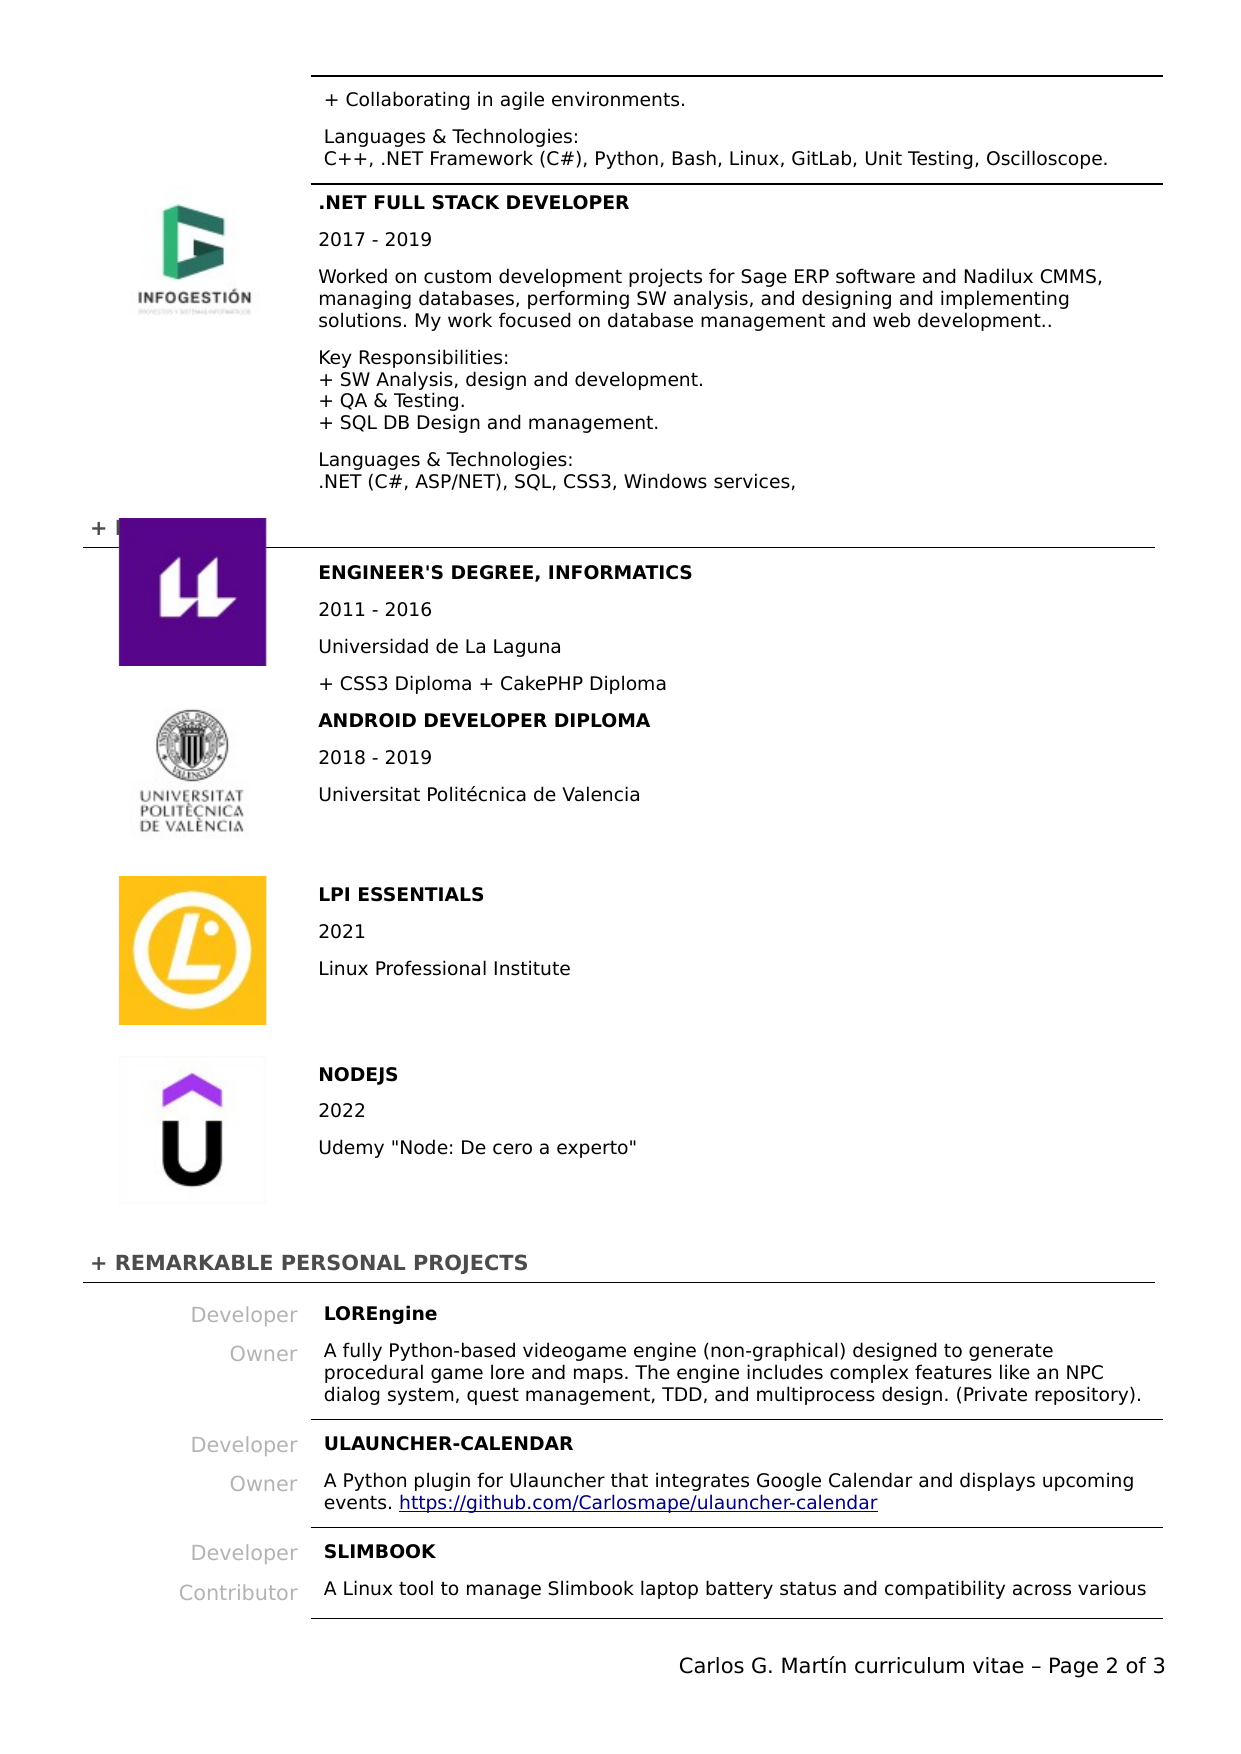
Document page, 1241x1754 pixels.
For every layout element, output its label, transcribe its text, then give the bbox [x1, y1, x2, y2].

table_cell [75, 703, 311, 877]
table_cell LOREngine A fully Python-based videogame engine (non-graphical) designed to generate procedural game lore and maps. The engine includes complex features like an NPC dialog system, quest management, TDD, and multiprocess design. (Private repository). [311, 1290, 1162, 1419]
picture [118, 876, 267, 1025]
picture [118, 1056, 267, 1204]
table_cell Developer Owner [75, 1419, 311, 1527]
table_cell + REMARKABLE PERSONAL PROJECTS [75, 1236, 1162, 1290]
table_cell [75, 1056, 311, 1236]
picture [118, 185, 267, 333]
table_cell ANDROID DEVELOPER DIPLOMA 2018 - 2019 Universitat Politécnica de Valencia [311, 703, 1162, 877]
picture [118, 697, 267, 845]
table_cell [75, 183, 311, 332]
table_cell Developer Contributor [75, 1527, 311, 1618]
table_cell .NET FULL STACK DEVELOPER 2017 - 2019 Worked on custom development projects for Sage ERP software and Nadilux CMMS, managing databases, performing SW analysis, and designing and implementing solutions. My work focused on database management and web development.. Key Responsibilities: + SW Analysis, design and development. + QA & Testing. + SQL DB Design and management. Languages & Technologies: .NET (C#, ASP/NET), SQL, CSS3, Windows services, [311, 185, 1162, 501]
table_cell ENGINEER'S DEGREE, INFORMATICS 2011 - 2016 Universidad de La Laguna + CSS3 Diploma + CakePHP Diploma [311, 555, 1162, 702]
table_cell ULAUNCHER-CALENDAR A Python plugin for Ulauncher that integrates Google Calendar and displays upcoming events. https://github.com/Carlosmape/ulauncher-calendar [311, 1420, 1162, 1527]
table_cell LPI ESSENTIALS 2021 Linux Professional Institute [311, 877, 1162, 1056]
table_cell [75, 555, 311, 697]
table_cell [75, 698, 118, 702]
table_cell [267, 698, 311, 702]
table_cell [75, 333, 311, 501]
table_cell NODEJS 2022 Udemy "Node: De cero a experto" [311, 1056, 1162, 1236]
table_cell SLIMBOOK A Linux tool to manage Slimbook laptop battery status and compatibility across various [311, 1528, 1162, 1618]
table_cell + EDUCATION [75, 501, 1162, 555]
picture [118, 518, 267, 666]
table_cell [75, 877, 311, 1056]
table_cell + Collaborating in agile environments. Languages & Technologies: C++, .NET Framework (C#), Python, Bash, Linux, GitLab, Unit Testing, Oscilloscope. [311, 77, 1162, 183]
table_cell Developer Owner [75, 1290, 311, 1419]
table_cell [75, 75, 311, 183]
